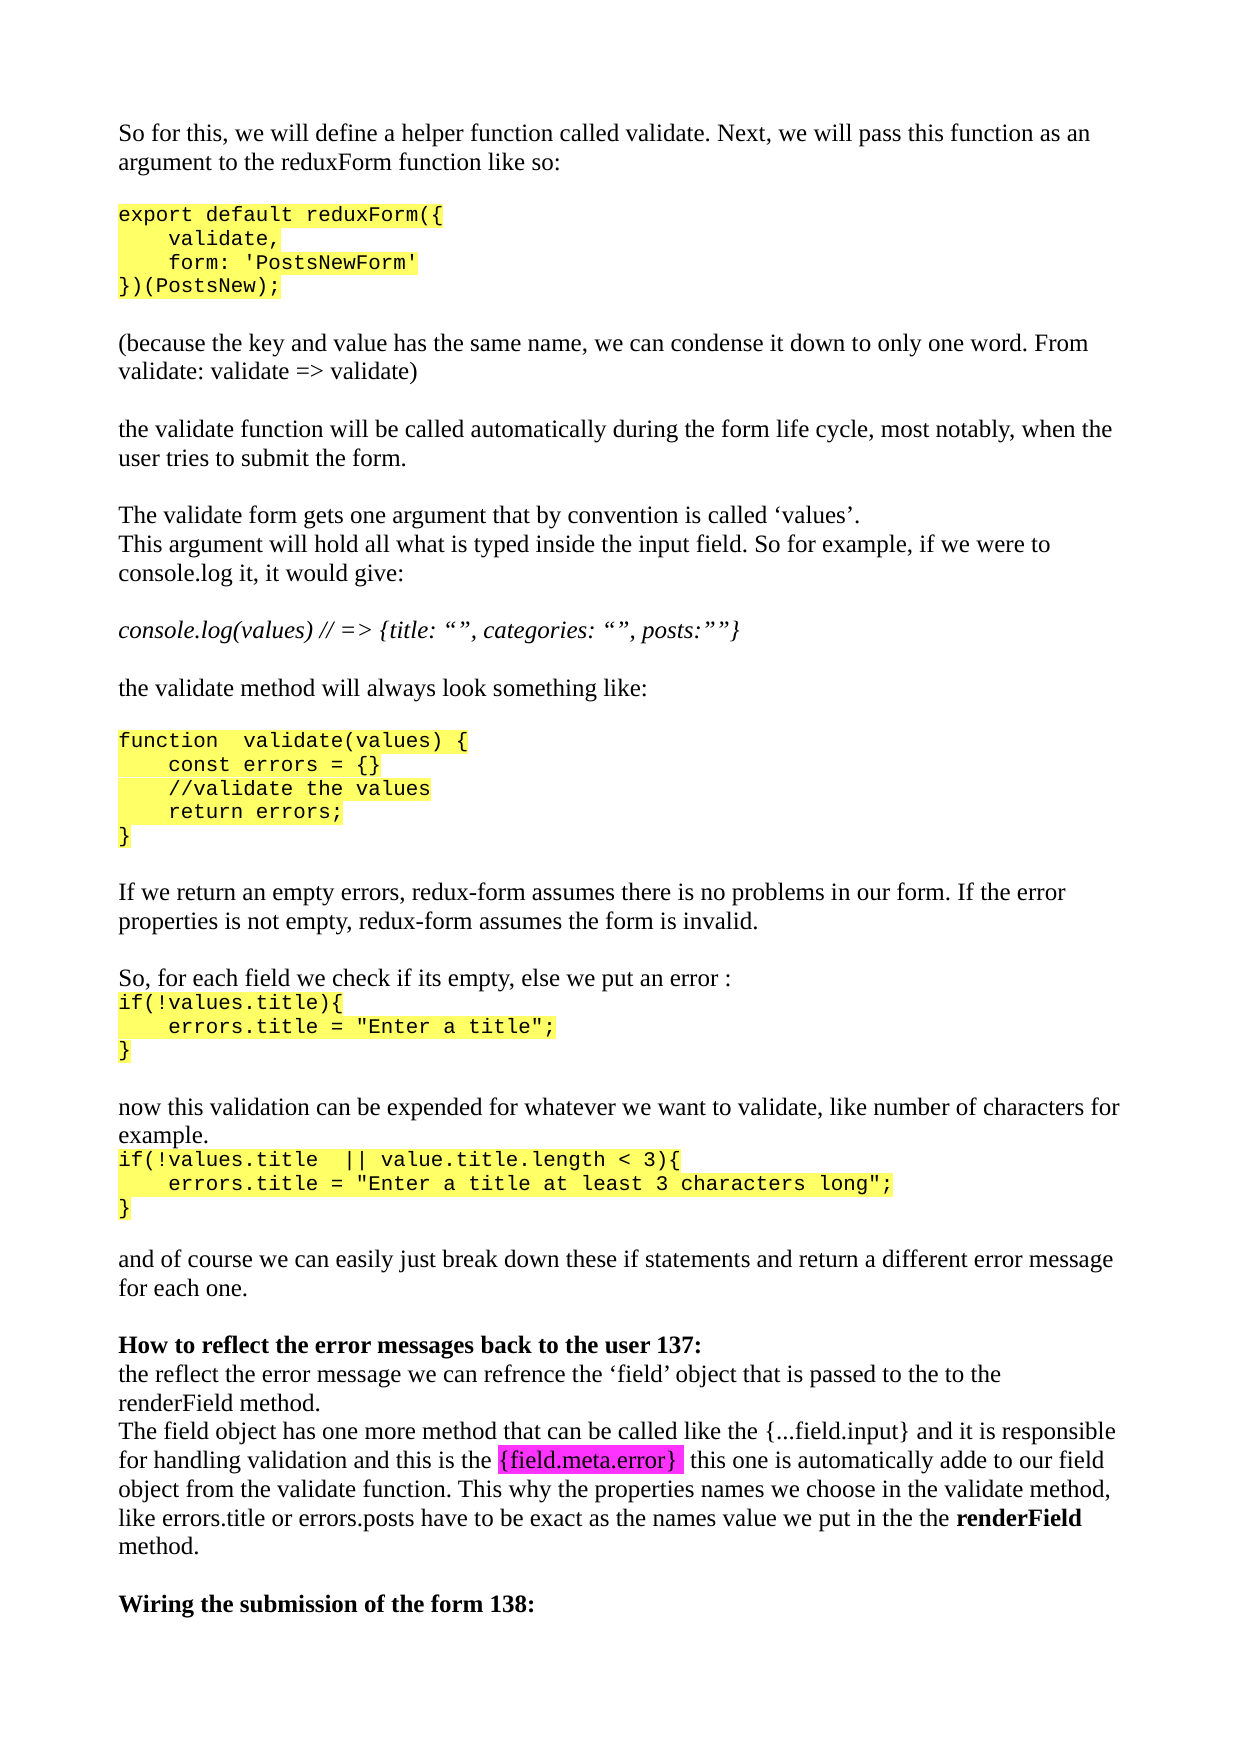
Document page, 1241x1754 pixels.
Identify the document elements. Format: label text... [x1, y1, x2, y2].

text })(PostsNew); [118, 275, 1122, 299]
text So for this, we will define a helper function called validate. Next, we will pass this function as an argument to the reduxForm function like so: [118, 118, 1122, 176]
text (because the key and value has the same name, we can condense it down to only one word. From validate: validate => validate) [118, 328, 1122, 385]
text console.log(values) // => {title: “”, categories: “”, posts:””} [118, 615, 1122, 644]
text The field object has one more method that can be called like the {...field.input} and it is responsible for handling validation and this is the {field.meta.error} this one is automatically adde to our field object from the validate function. This why the properties names we choose in the validate method, like errors.title or errors.posts have to be exact as the names value we put in the the renderField method. [118, 1416, 1122, 1560]
text How to reflect the error messages back to the user 137: [118, 1330, 1122, 1359]
text now this validation can be expended for whatever we want to validate, like number of characters for example. [118, 1092, 1122, 1149]
text if(!values.title || value.title.length < 3){ [118, 1149, 1122, 1173]
text const errors = {} [118, 754, 1122, 777]
text So, for each field we check if its empty, else we put an error : [118, 963, 1122, 992]
text } [118, 825, 1122, 848]
text errors.title = "Enter a title at least 3 characters long"; [118, 1173, 1122, 1197]
text This argument will hold all what is typed inside the input field. So for example, if we were to console.log it, it would give: [118, 529, 1122, 586]
text if(!values.title){ [118, 992, 1122, 1016]
text The validate form gets one argument that by convention is called ‘values’. [118, 500, 1122, 529]
text the reflect the error message we can refrence the ‘field’ object that is passed to the to the renderField method. [118, 1359, 1122, 1416]
text and of course we can easily just break down these if statements and return a different error message for each one. [118, 1244, 1122, 1301]
text the validate method will always look something like: [118, 673, 1122, 701]
text } [118, 1197, 1122, 1220]
text form: 'PostsNewForm' [118, 252, 1122, 275]
text the validate function will be called automatically during the form life cycle, most notably, when the user tries to submit the form. [118, 414, 1122, 471]
text } [118, 1039, 1122, 1063]
text validate, [118, 228, 1122, 252]
text Wiring the submission of the form 138: [118, 1589, 1122, 1618]
text export default reduxForm({ [118, 204, 1122, 228]
text return errors; [118, 801, 1122, 825]
text errors.title = "Enter a title"; [118, 1016, 1122, 1039]
text function validate(values) { [118, 730, 1122, 754]
text //validate the values [118, 777, 1122, 801]
text If we return an empty errors, redux-form assumes there is no problems in our form. If the error properties is not empty, redux-form assumes the form is invalid. [118, 877, 1122, 935]
